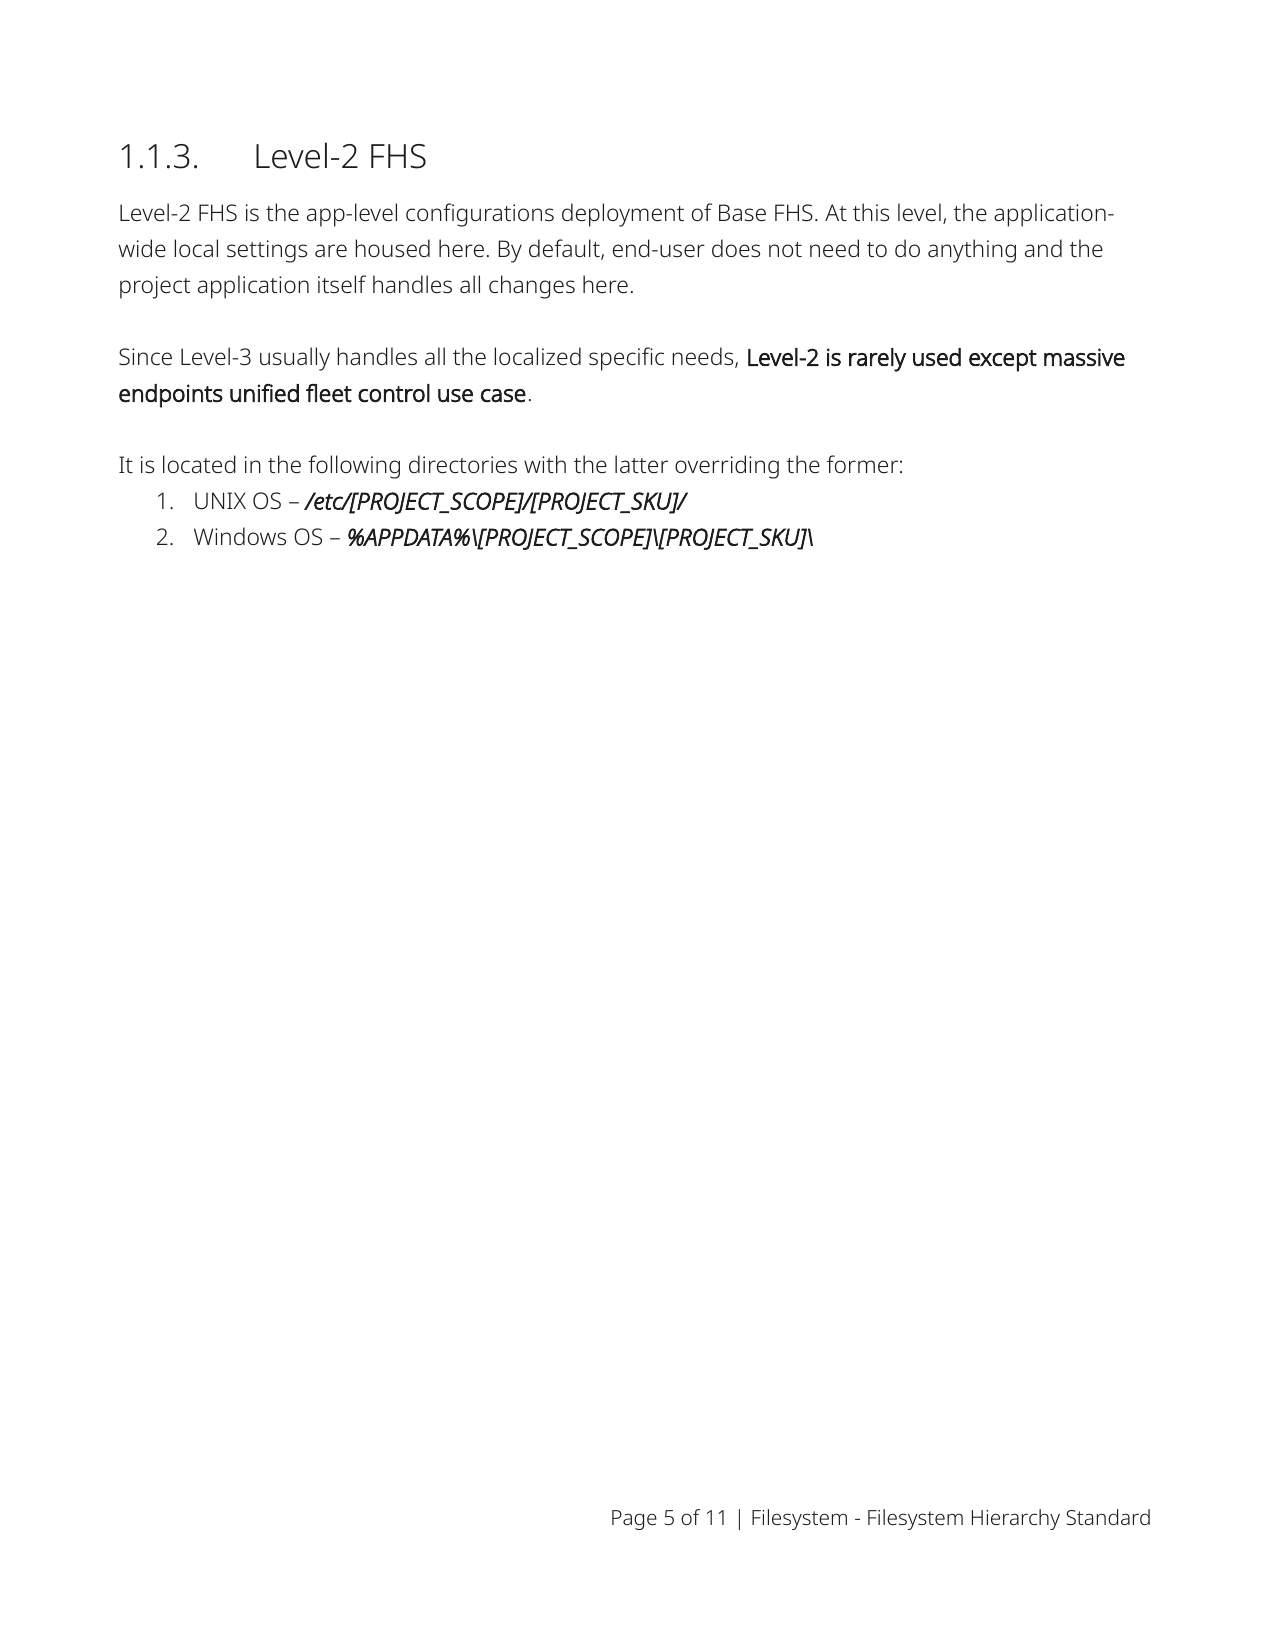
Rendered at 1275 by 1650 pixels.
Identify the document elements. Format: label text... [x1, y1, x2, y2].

text It is located in the following directories with the latter overriding the former: [118, 449, 1157, 480]
subtitle Level-2 FHS [118, 133, 1157, 178]
list Windows OS – %APPDATA%\[PROJECT_SCOPE]\[PROJECT_SKU]\ [156, 521, 1157, 552]
text Since Level-3 usually handles all the localized specific needs, Level-2 is rarely used except massive endpoints unified fleet control use case. [118, 341, 1157, 408]
list UNIX OS – /etc/[PROJECT_SCOPE]/[PROJECT_SKU]/ [156, 485, 1157, 516]
text Level-2 FHS is the app-level configurations deployment of Base FHS. At this level, the application-wide local settings are housed here. By default, end-user does not need to do anything and the project application itself handles all changes here. [118, 197, 1157, 301]
